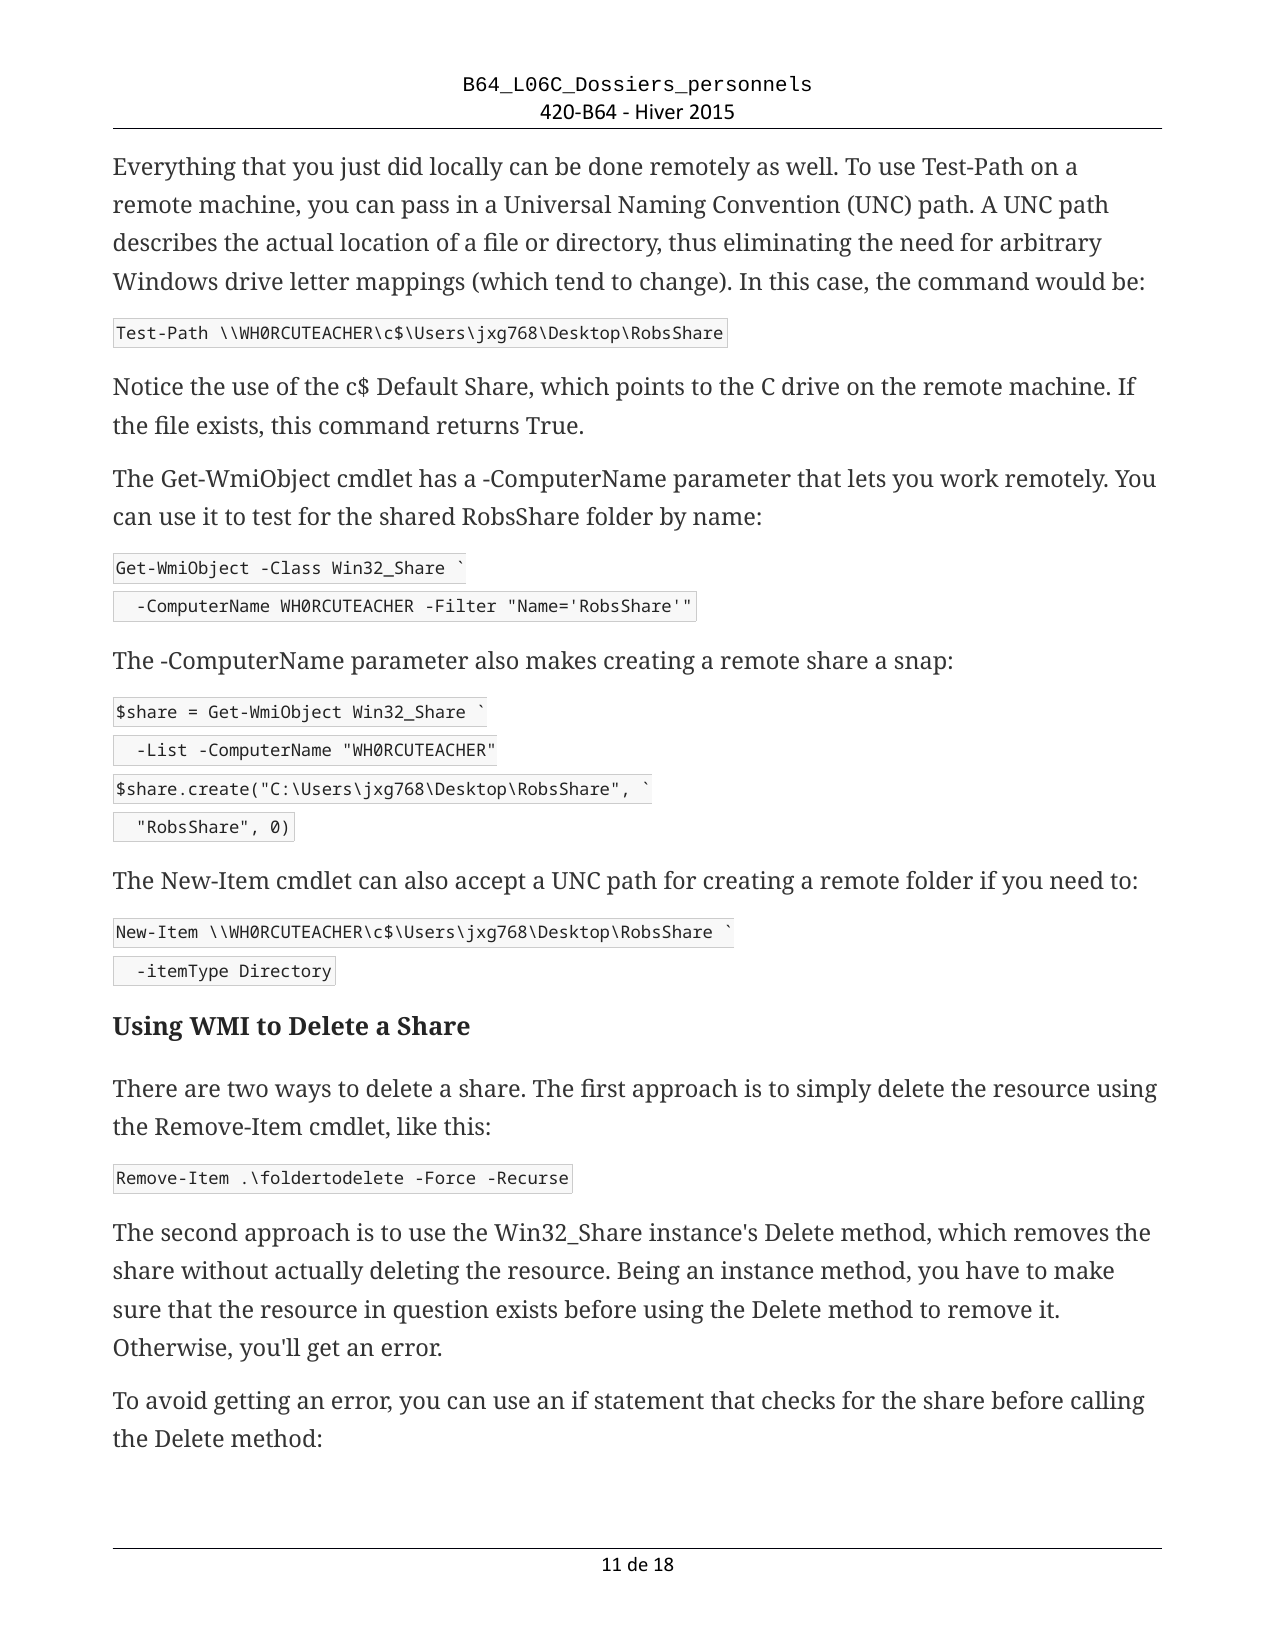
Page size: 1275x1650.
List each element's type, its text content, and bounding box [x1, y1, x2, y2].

text The second approach is to use the Win32_Share instance's Delete method, which removes the share without actually deleting the resource. Being an instance method, you have to make sure that the resource in question exists before using the Delete method to remove it. Otherwise, you'll get an error. [112, 1216, 1162, 1363]
text $share = Get-WmiObject Win32_Share ` -List -ComputerName "WH0RCUTEACHER" $share.create("C:\Users\jxg768\Desktop\RobsShare", ` "RobsShare", 0) [112, 697, 1162, 841]
text New-Item \\WH0RCUTEACHER\c$\Users\jxg768\Desktop\RobsShare ` -itemType Directory [112, 918, 1162, 985]
text Get-WmiObject -Class Win32_Share ` -ComputerName WH0RCUTEACHER -Filter "Name='RobsShare'" [112, 553, 1162, 621]
text The Get-WmiObject cmdlet has a -ComputerName parameter that lets you work remotely. You can use it to test for the shared RobsShare folder by name: [112, 462, 1162, 532]
text [728, 318, 1162, 347]
text Notice the use of the c$ Default Share, which points to the C drive on the remote machine. If the file exists, this command returns True. [112, 371, 1162, 441]
text There are two ways to delete a share. The first approach is to simply delete the resource using the Remove-Item cmdlet, like this: [112, 1072, 1162, 1142]
subtitle Using WMI to Delete a Share [112, 1009, 1162, 1043]
text [573, 1163, 1162, 1193]
text Test-Path \\WH0RCUTEACHER\c$\Users\jxg768\Desktop\RobsShare [114, 319, 727, 347]
text The New-Item cmdlet can also accept a UNC path for creating a remote folder if you need to: [112, 865, 1162, 897]
text Everything that you just did locally can be done remotely as well. To use Test-Path on a remote machine, you can pass in a Universal Naming Convention (UNC) path. A UNC path describes the actual location of a file or directory, thus eliminating the need for arbitrary Windows drive letter mappings (which tend to change). In this case, the command would be: [112, 150, 1162, 297]
text Remove-Item .\foldertodelete -Force -Recurse [114, 1165, 572, 1193]
text The -ComputerName parameter also makes creating a remote share a snap: [112, 644, 1162, 676]
text To avoid getting an error, you can use an if statement that checks for the share before calling the Delete method: [112, 1384, 1162, 1454]
